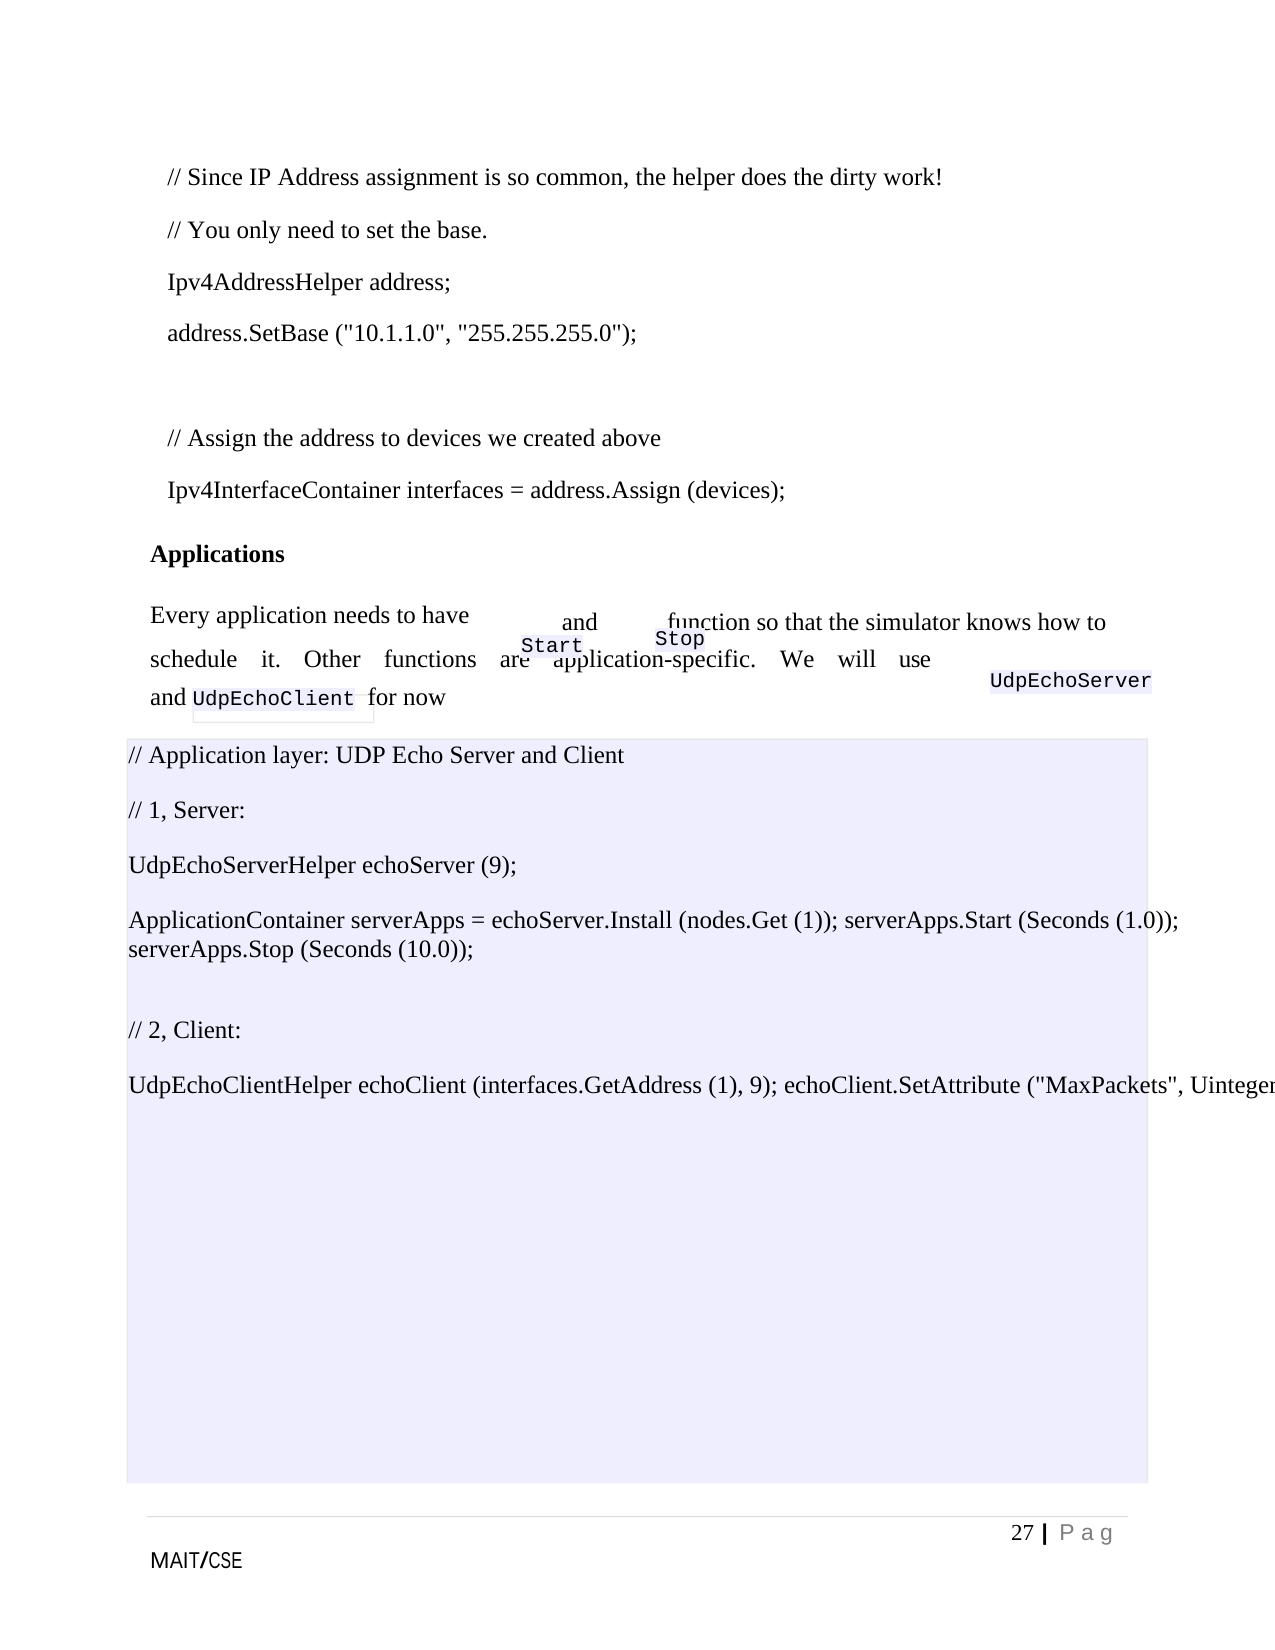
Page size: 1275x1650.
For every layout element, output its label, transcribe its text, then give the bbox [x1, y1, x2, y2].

text address.SetBase ("10.1.1.0", "255.255.255.0"); [167, 319, 1166, 347]
subtitle Applications [150, 539, 1212, 568]
text // Since IP Address assignment is so common, the helper does the dirty work! [167, 162, 1166, 191]
text and [483, 607, 598, 636]
text Stop [655, 628, 724, 652]
text // Assign the address to devices we created above Ipv4InterfaceContainer interfaces = address.Assign (devices); [167, 399, 789, 504]
text UdpEchoServer [990, 670, 1214, 694]
text Every application needs to have [150, 600, 479, 629]
text Start [521, 634, 609, 658]
text schedule it. Other functions are application-specific. We will use and UdpEchoClient for now [150, 644, 932, 711]
text // You only need to set the base. Ipv4AddressHelper address; [167, 215, 492, 295]
text function so that the simulator knows how to [667, 607, 1212, 636]
